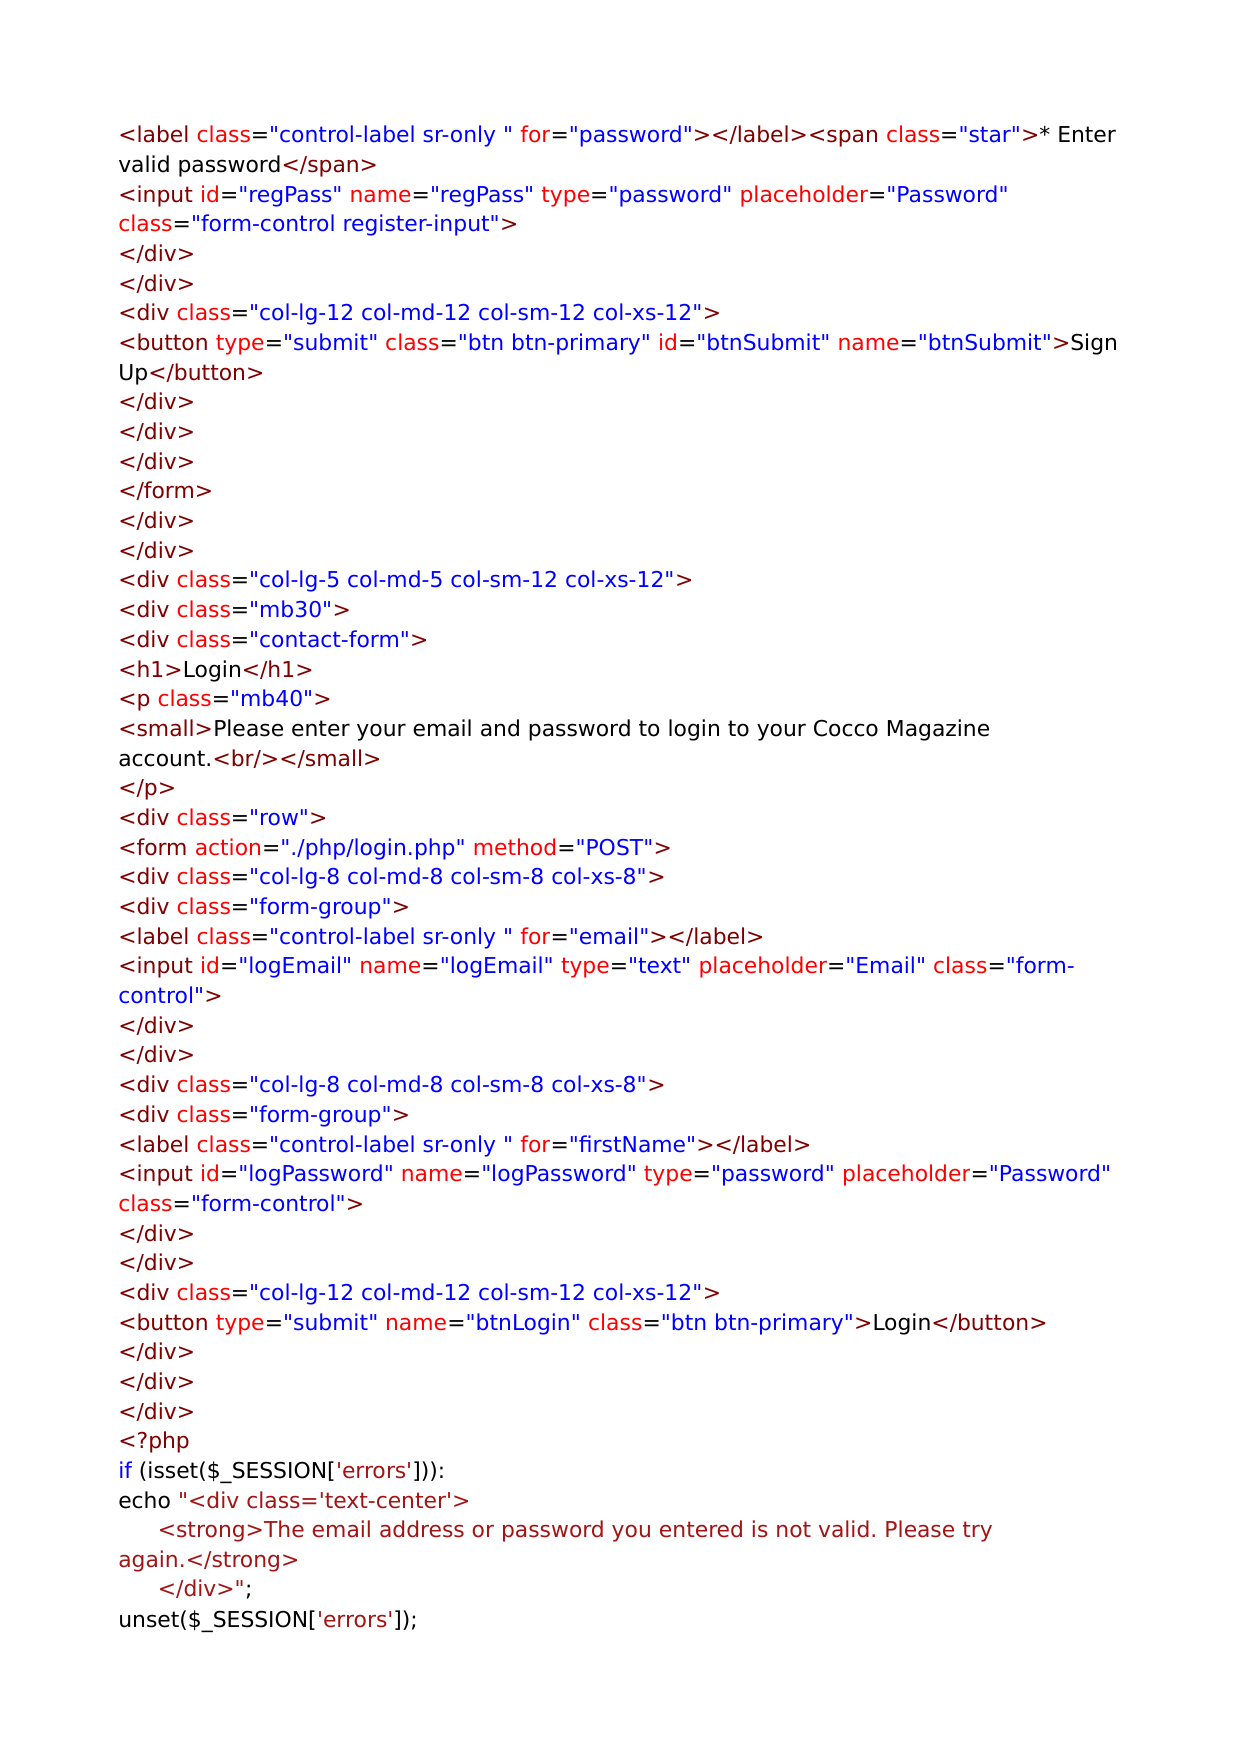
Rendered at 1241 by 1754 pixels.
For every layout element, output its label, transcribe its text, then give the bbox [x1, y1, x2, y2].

text unset($_SESSION['errors']); [118, 1602, 1122, 1632]
text <button type="submit" name="btnLogin" class="btn btn-primary">Login</button> [118, 1306, 1122, 1335]
text <input id="logPassword" name="logPassword" type="password" placeholder="Password" class="form-control"> [118, 1157, 1122, 1217]
text </div> [118, 534, 1122, 563]
text <div class="col-lg-5 col-md-5 col-sm-12 col-xs-12"> [118, 563, 1122, 593]
text </div> [118, 445, 1122, 474]
text <h1>Login</h1> [118, 652, 1122, 682]
text <div class="mb30"> [118, 593, 1122, 623]
text <small>Please enter your email and password to login to your Cocco Magazine account.<br/></small> [118, 712, 1122, 771]
text <label class="control-label sr-only " for="password"></label><span class="star">* Enter valid password</span> [118, 118, 1122, 177]
text <div class="col-lg-8 col-md-8 col-sm-8 col-xs-8"> [118, 1068, 1122, 1098]
text </div> [118, 1038, 1122, 1068]
text <div class="row"> [118, 801, 1122, 831]
text </div> [118, 1009, 1122, 1038]
text <form action="./php/login.php" method="POST"> [118, 831, 1122, 860]
text <p class="mb40"> [118, 682, 1122, 712]
text <div class="form-group"> [118, 890, 1122, 920]
text </div> [118, 1395, 1122, 1424]
text <input id="logEmail" name="logEmail" type="text" placeholder="Email" class="form-control"> [118, 949, 1122, 1009]
text </p> [118, 771, 1122, 801]
text <div class="contact-form"> [118, 623, 1122, 652]
text <div class="form-group"> [118, 1098, 1122, 1127]
text </div> [118, 1246, 1122, 1276]
text </div> [118, 1335, 1122, 1365]
text echo "<div class='text-center'> [118, 1484, 1122, 1513]
text <div class="col-lg-12 col-md-12 col-sm-12 col-xs-12"> [118, 296, 1122, 326]
text </div> [118, 237, 1122, 267]
text </div> [118, 267, 1122, 296]
text </div> [118, 415, 1122, 445]
text <div class="col-lg-12 col-md-12 col-sm-12 col-xs-12"> [118, 1276, 1122, 1306]
text <input id="regPass" name="regPass" type="password" placeholder="Password" class="form-control register-input"> [118, 177, 1122, 237]
text if (isset($_SESSION['errors'])): [118, 1454, 1122, 1484]
text </div> [118, 385, 1122, 415]
text <label class="control-label sr-only " for="firstName"></label> [118, 1127, 1122, 1157]
text <div class="col-lg-8 col-md-8 col-sm-8 col-xs-8"> [118, 860, 1122, 890]
text </div>"; [118, 1573, 1122, 1602]
text </div> [118, 1217, 1122, 1246]
text </div> [118, 1365, 1122, 1395]
text <label class="control-label sr-only " for="email"></label> [118, 920, 1122, 949]
text <button type="submit" class="btn btn-primary" id="btnSubmit" name="btnSubmit">Sign Up</button> [118, 326, 1122, 385]
text <strong>The email address or password you entered is not valid. Please try again.</strong> [118, 1513, 1122, 1573]
text </div> [118, 504, 1122, 534]
text </form> [118, 474, 1122, 504]
text <?php [118, 1424, 1122, 1454]
